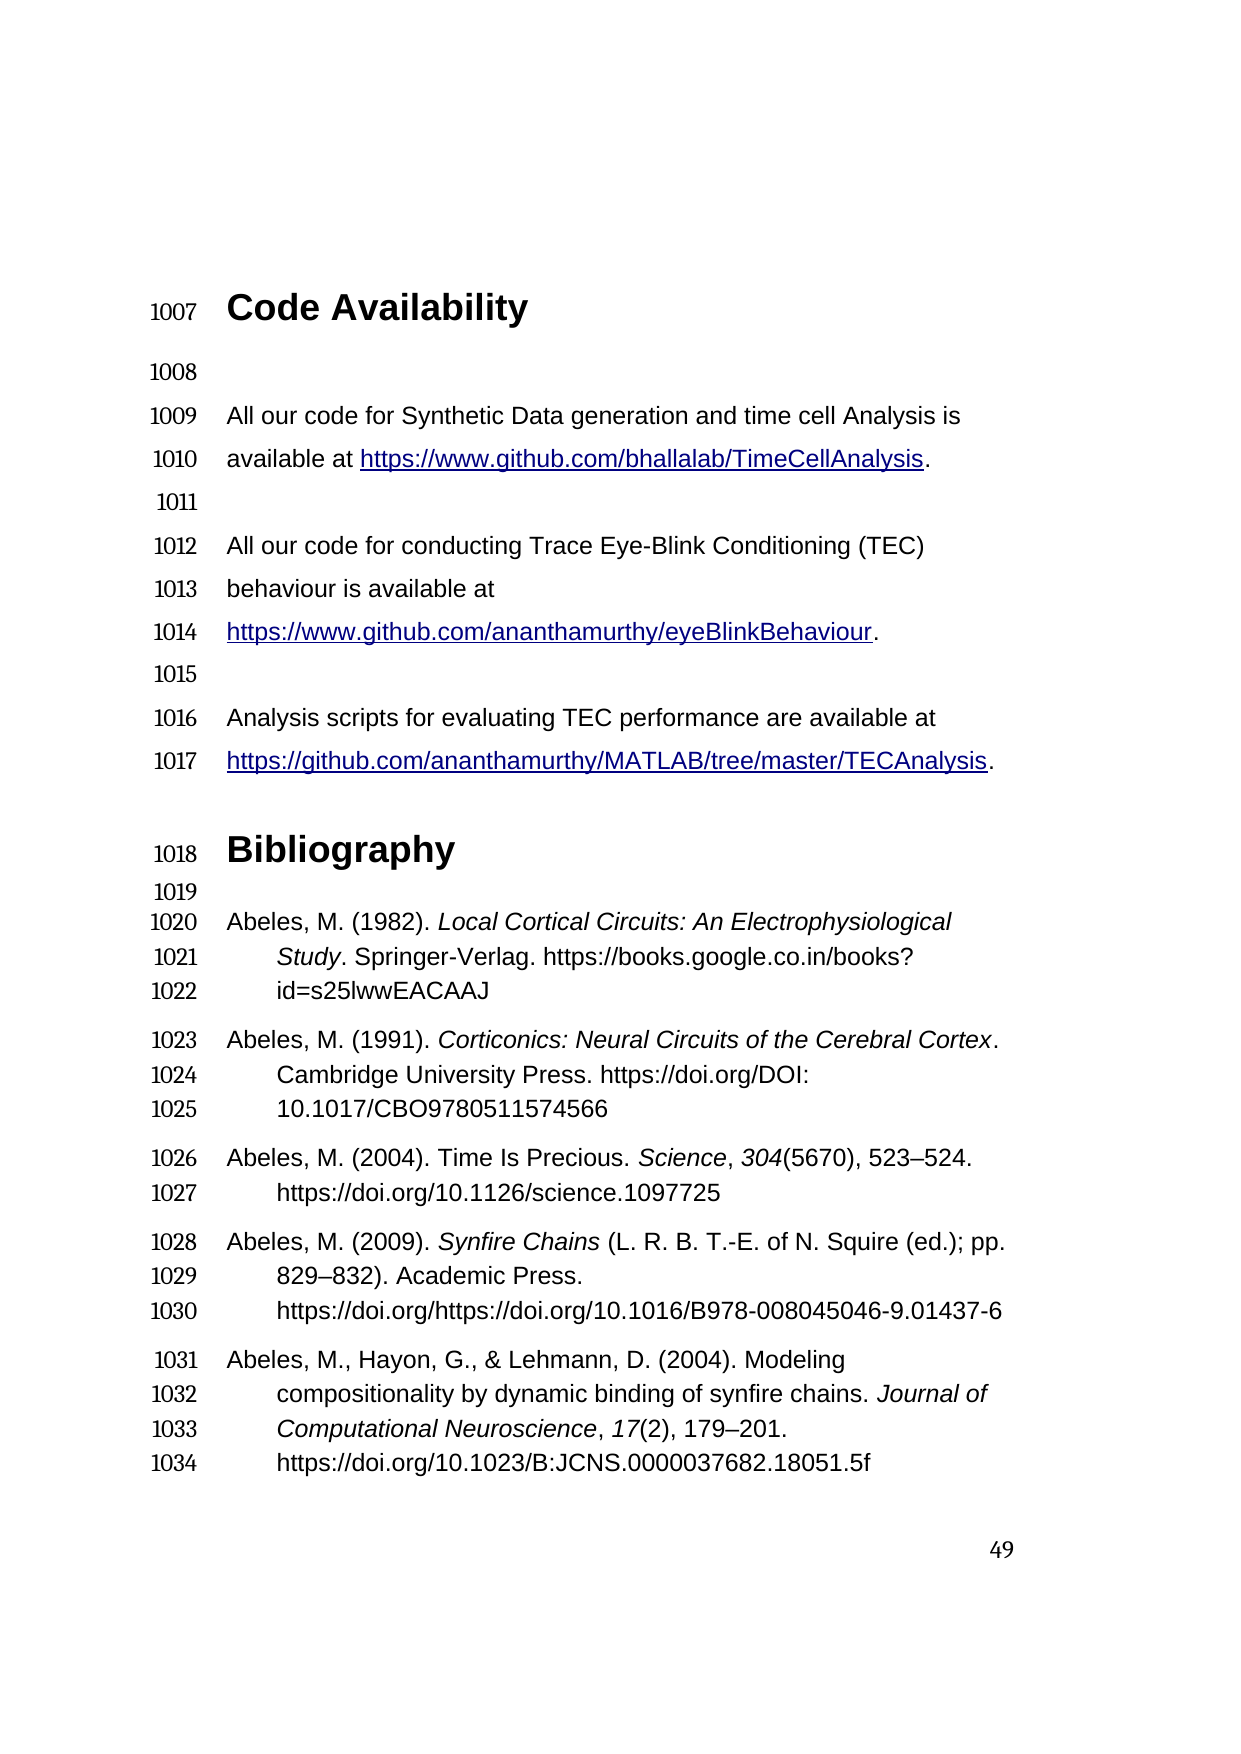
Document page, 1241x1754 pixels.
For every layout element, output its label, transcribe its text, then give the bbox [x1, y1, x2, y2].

text Abeles, M. (2004). Time Is Precious. Science, 304(5670), 523–524. https://doi.org/10.1126/science.1097725 [226, 1143, 1014, 1206]
text Abeles, M. (1982). Local Cortical Circuits: An Electrophysiological Study. Springer-Verlag. https://books.google.co.in/books?id=s25lwwEACAAJ [226, 907, 1014, 1005]
subtitle Code Availability [226, 285, 1014, 328]
text All our code for Synthetic Data generation and time cell Analysis is available at https://www.github.com/bhallalab/TimeCellAnalysis. [226, 401, 1014, 473]
text Abeles, M., Hayon, G., & Lehmann, D. (2004). Modeling compositionality by dynamic binding of synfire chains. Journal of Computational Neuroscience, 17(2), 179–201. https://doi.org/10.1023/B:JCNS.0000037682.18051.5f [226, 1345, 1014, 1477]
text Abeles, M. (2009). Synfire Chains (L. R. B. T.-E. of N. Squire (ed.); pp. 829–832). Academic Press. https://doi.org/https://doi.org/10.1016/B978-008045046-9.01437-6 [226, 1227, 1014, 1324]
text Abeles, M. (1991). Corticonics: Neural Circuits of the Cerebral Cortex. Cambridge University Press. https://doi.org/DOI: 10.1017/CBO9780511574566 [226, 1025, 1014, 1123]
text Analysis scripts for evaluating TEC performance are available at https://github.com/ananthamurthy/MATLAB/tree/master/TECAnalysis. [226, 703, 1014, 775]
subtitle Bibliography [226, 827, 1014, 870]
text All our code for conducting Trace Eye-Blink Conditioning (TEC) behaviour is available at https://www.github.com/ananthamurthy/eyeBlinkBehaviour. [226, 531, 1014, 646]
